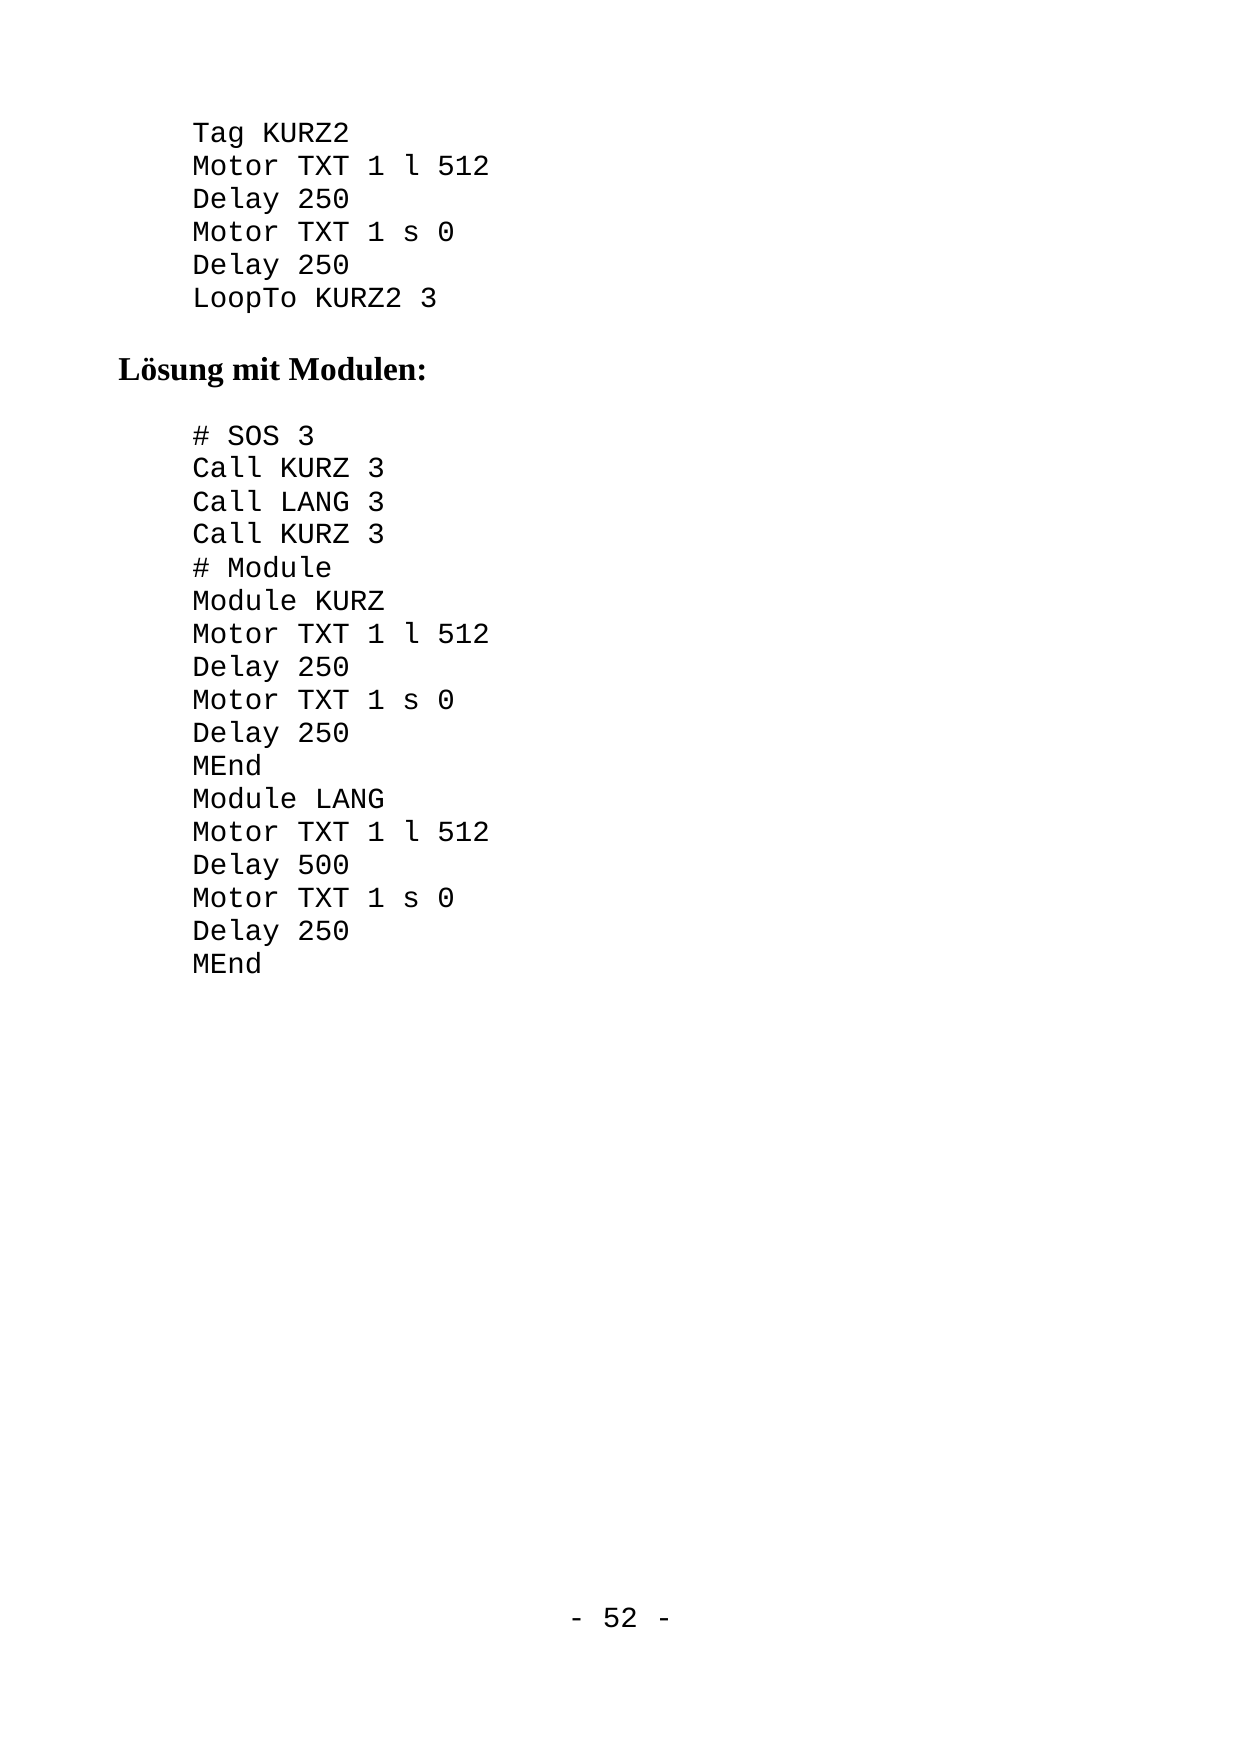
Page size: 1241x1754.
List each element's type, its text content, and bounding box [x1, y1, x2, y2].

text Motor TXT 1 l 512 [118, 619, 1122, 652]
text Delay 250 [118, 652, 1122, 685]
text Module LANG [118, 784, 1122, 817]
text Motor TXT 1 s 0 [118, 217, 1122, 250]
text Tag KURZ2 [118, 118, 1122, 151]
text Call LANG 3 [118, 487, 1122, 520]
text Call KURZ 3 [118, 454, 1122, 487]
text Call KURZ 3 [118, 520, 1122, 553]
text Motor TXT 1 l 512 [118, 151, 1122, 184]
text Module KURZ [118, 586, 1122, 619]
text # SOS 3 [118, 421, 1122, 454]
text Delay 250 [118, 916, 1122, 949]
text MEnd [118, 949, 1122, 982]
text # Module [118, 553, 1122, 586]
text Delay 500 [118, 850, 1122, 883]
text Lösung mit Modulen: [118, 349, 1122, 388]
text MEnd [118, 751, 1122, 784]
text Motor TXT 1 l 512 [118, 817, 1122, 850]
text Delay 250 [118, 250, 1122, 283]
text Motor TXT 1 s 0 [118, 883, 1122, 916]
text Motor TXT 1 s 0 [118, 685, 1122, 718]
text LoopTo KURZ2 3 [118, 283, 1122, 316]
text Delay 250 [118, 184, 1122, 217]
text Delay 250 [118, 718, 1122, 751]
